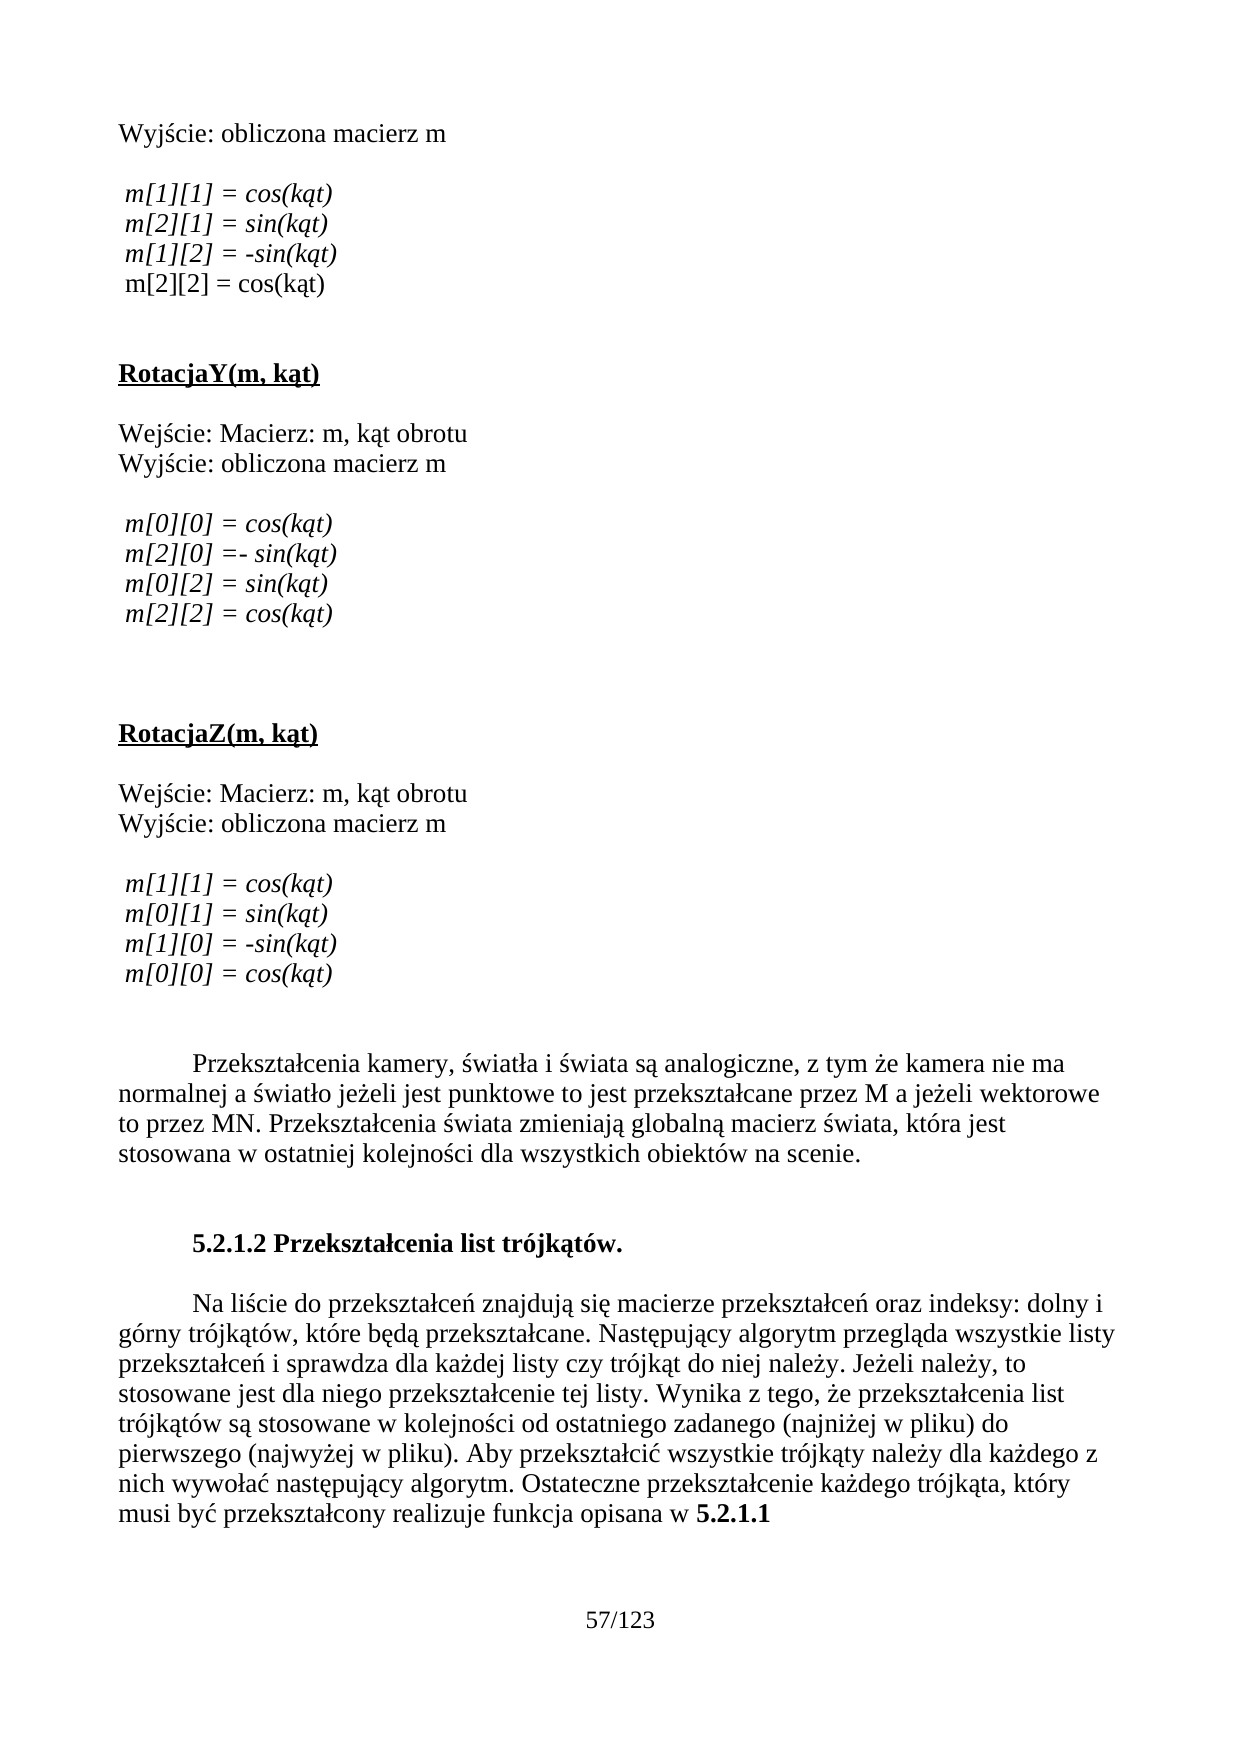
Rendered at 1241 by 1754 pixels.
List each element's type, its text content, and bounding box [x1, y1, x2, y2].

text m[1][1] = cos(kąt) [118, 868, 1122, 898]
text m[2][0] =- sin(kąt) [118, 538, 1122, 568]
text m[2][1] = sin(kąt) [118, 208, 1122, 238]
text m[0][2] = sin(kąt) [118, 568, 1122, 598]
text Wyjście: obliczona macierz m [118, 448, 1122, 478]
text RotacjaY(m, kąt) [118, 358, 1122, 388]
text m[0][0] = cos(kąt) [118, 508, 1122, 538]
text m[0][0] = cos(kąt) [118, 958, 1122, 988]
text m[1][2] = -sin(kąt) [118, 238, 1122, 268]
text Wejście: Macierz: m, kąt obrotu [118, 778, 1122, 808]
text m[2][2] = cos(kąt) [118, 268, 1122, 298]
text Wyjście: obliczona macierz m [118, 118, 1122, 148]
text Wyjście: obliczona macierz m [118, 808, 1122, 838]
text m[0][1] = sin(kąt) [118, 898, 1122, 928]
text 5.2.1.2 Przekształcenia list trójkątów. [118, 1228, 1122, 1258]
text m[2][2] = cos(kąt) [118, 598, 1122, 628]
text m[1][1] = cos(kąt) [118, 178, 1122, 208]
text Na liście do przekształceń znajdują się macierze przekształceń oraz indeksy: dolny i górny trójkątów, które będą przekształcane. Następujący algorytm przegląda wszystkie listy przekształceń i sprawdza dla każdej listy czy trójkąt do niej należy. Jeżeli należy, to stosowane jest dla niego przekształcenie tej listy. Wynika z tego, że przekształcenia list trójkątów są stosowane w kolejności od ostatniego zadanego (najniżej w pliku) do pierwszego (najwyżej w pliku). Aby przekształcić wszystkie trójkąty należy dla każdego z nich wywołać następujący algorytm. Ostateczne przekształcenie każdego trójkąta, który musi być przekształcony realizuje funkcja opisana w 5.2.1.1 [118, 1288, 1122, 1528]
text Wejście: Macierz: m, kąt obrotu [118, 418, 1122, 448]
text Przekształcenia kamery, światła i świata są analogiczne, z tym że kamera nie ma normalnej a światło jeżeli jest punktowe to jest przekształcane przez M a jeżeli wektorowe to przez MN. Przekształcenia świata zmieniają globalną macierz świata, która jest stosowana w ostatniej kolejności dla wszystkich obiektów na scenie. [118, 1048, 1122, 1168]
text RotacjaZ(m, kąt) [118, 718, 1122, 748]
text m[1][0] = -sin(kąt) [118, 928, 1122, 958]
